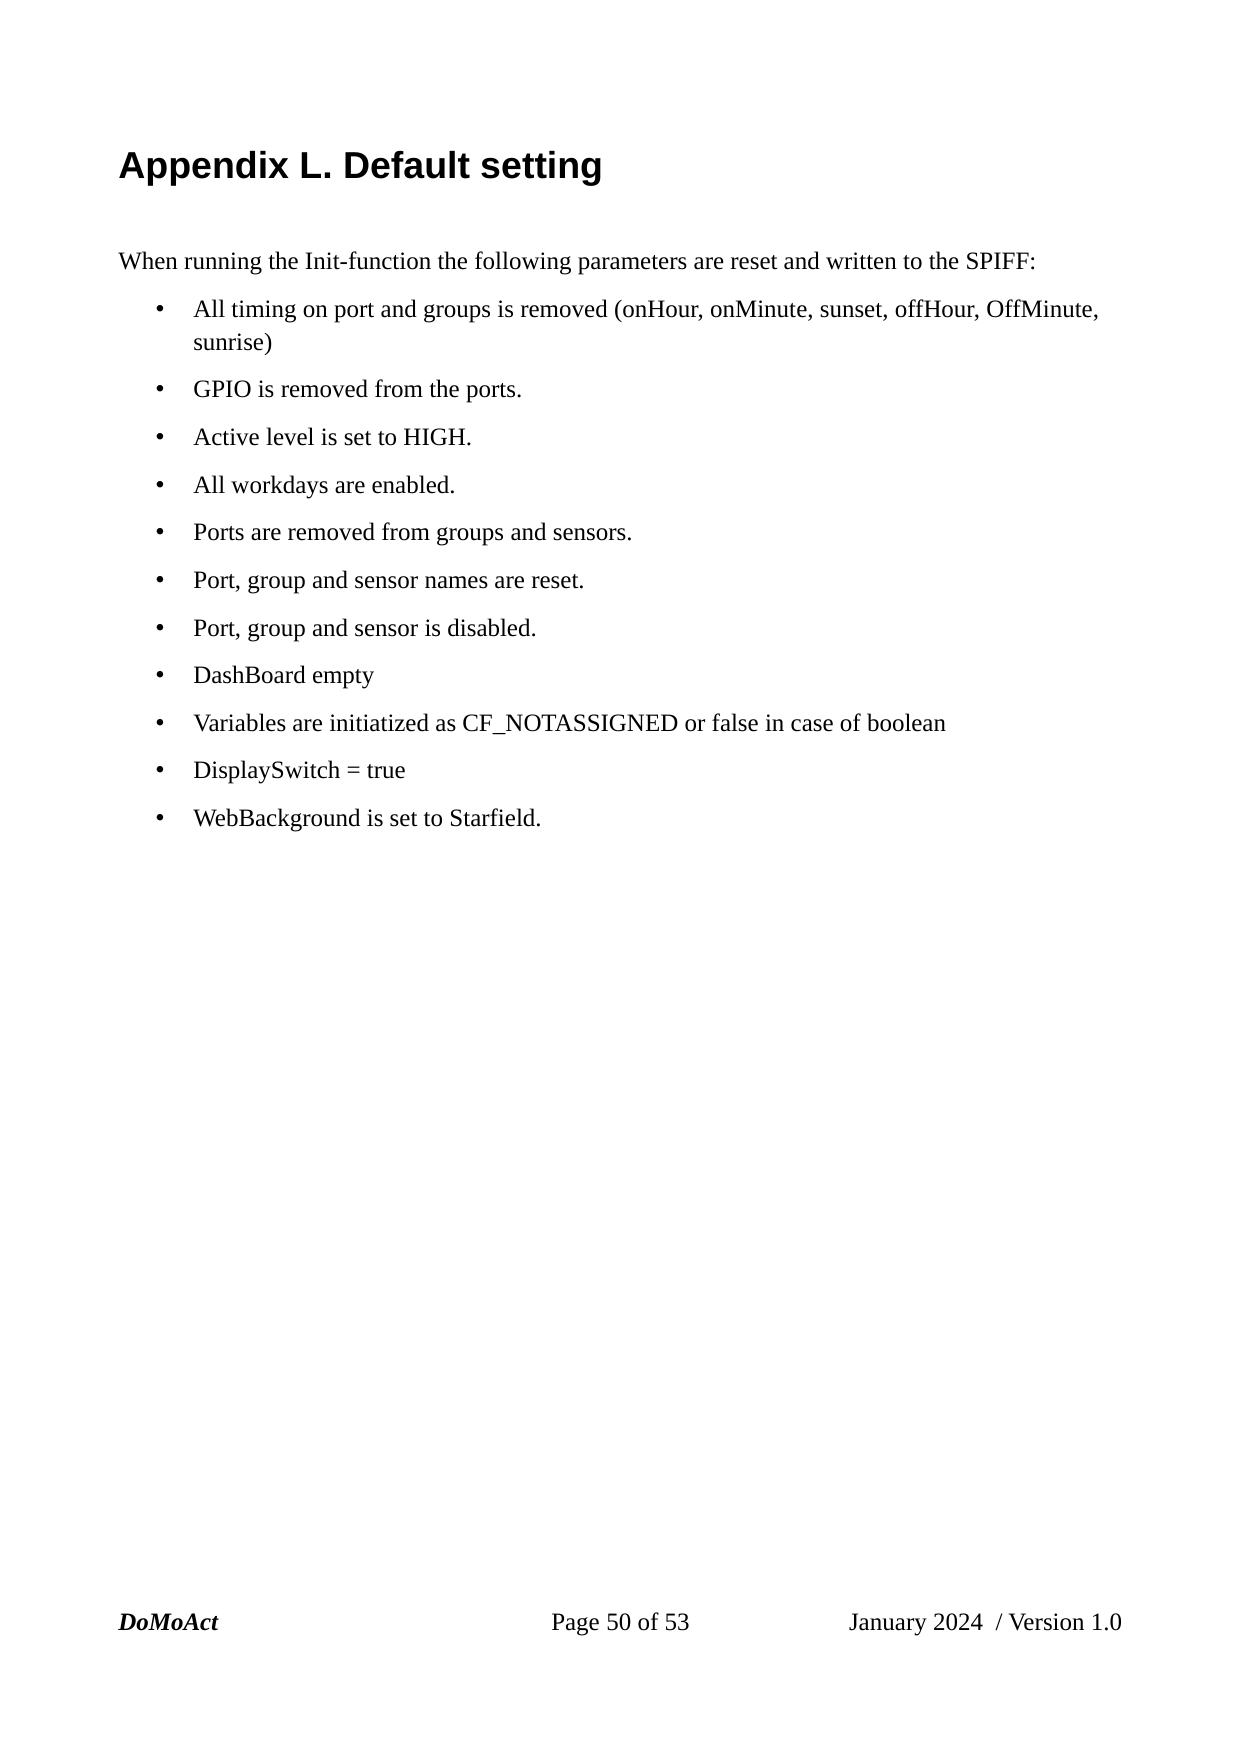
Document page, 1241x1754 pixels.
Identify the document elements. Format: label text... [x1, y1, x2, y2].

list DashBoard empty [156, 660, 1122, 689]
text When running the Init-function the following parameters are reset and written to the SPIFF: [118, 246, 1122, 275]
list Port, group and sensor is disabled. [156, 613, 1122, 641]
list All workdays are enabled. [156, 470, 1122, 498]
list DisplaySwitch = true [156, 755, 1122, 784]
list All timing on port and groups is removed (onHour, onMinute, sunset, offHour, OffMinute, sunrise) [156, 294, 1122, 356]
list Active level is set to HIGH. [156, 422, 1122, 451]
list Variables are initiatized as CF_NOTASSIGNED or false in case of boolean [156, 708, 1122, 737]
list Port, group and sensor names are reset. [156, 565, 1122, 594]
list WebBackground is set to Starfield. [156, 803, 1122, 832]
list GPIO is removed from the ports. [156, 374, 1122, 403]
subtitle Appendix L. Default setting [118, 143, 1122, 186]
list Ports are removed from groups and sensors. [156, 517, 1122, 546]
